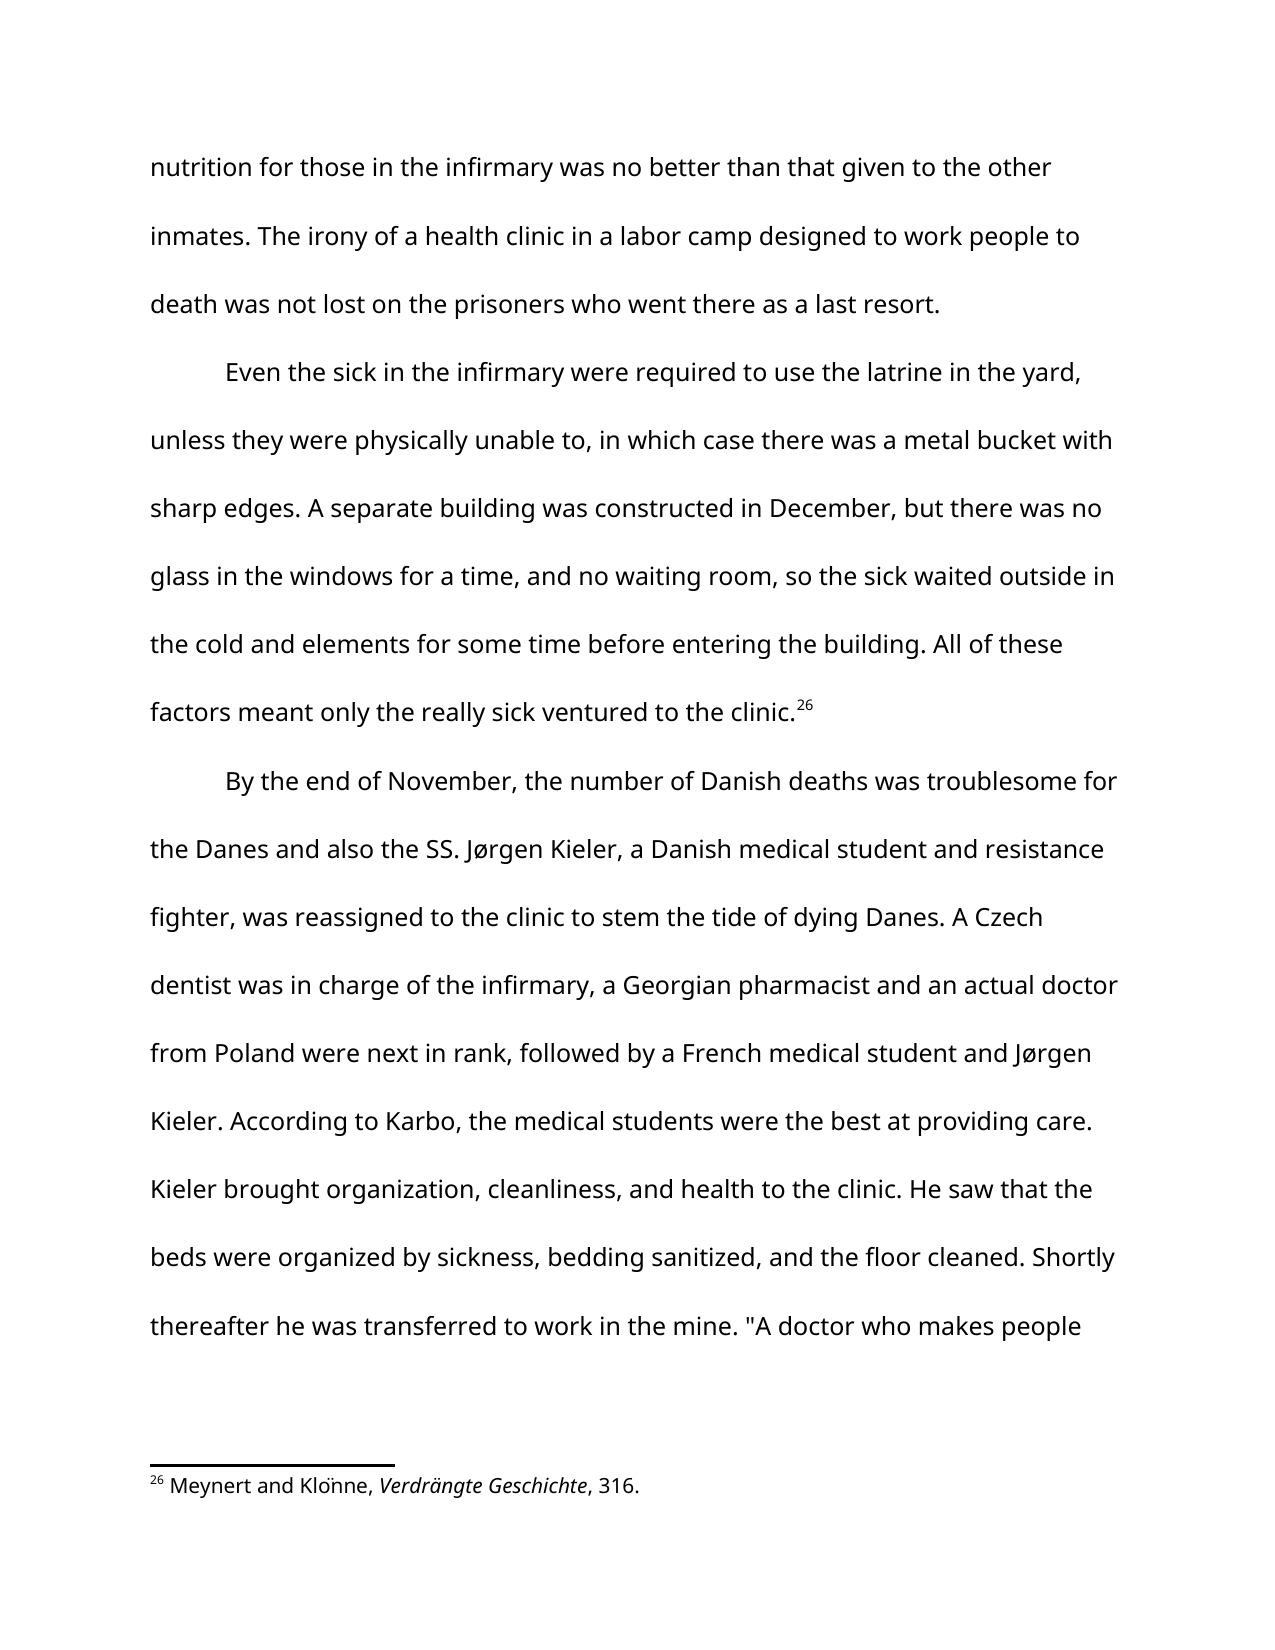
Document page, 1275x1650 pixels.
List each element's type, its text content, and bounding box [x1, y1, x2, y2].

text By the end of November, the number of Danish deaths was troublesome for the Danes and also the SS. Jørgen Kieler, a Danish medical student and resistance fighter, was reassigned to the clinic to stem the tide of dying Danes. A Czech dentist was in charge of the infirmary, a Georgian pharmacist and an actual doctor from Poland were next in rank, followed by a French medical student and Jørgen Kieler. According to Karbo, the medical students were the best at providing care. Kieler brought organization, cleanliness, and health to the clinic. He saw that the beds were organized by sickness, bedding sanitized, and the floor cleaned. Shortly thereafter he was transferred to work in the mine. "A doctor who makes people [150, 763, 1125, 1342]
text nutrition for those in the infirmary was no better than that given to the other inmates. The irony of a health clinic in a labor camp designed to work people to death was not lost on the prisoners who went there as a last resort. [150, 150, 1125, 320]
text Even the sick in the infirmary were required to use the latrine in the yard, unless they were physically unable to, in which case there was a metal bucket with sharp edges. A separate building was constructed in December, but there was no glass in the windows for a time, and no waiting room, so the sick waited outside in the cold and elements for some time before entering the building. All of these factors meant only the really sick ventured to the clinic. [150, 354, 1125, 729]
text Meynert and Klönne, Verdrängte Geschichte, 316. [150, 1472, 1125, 1500]
